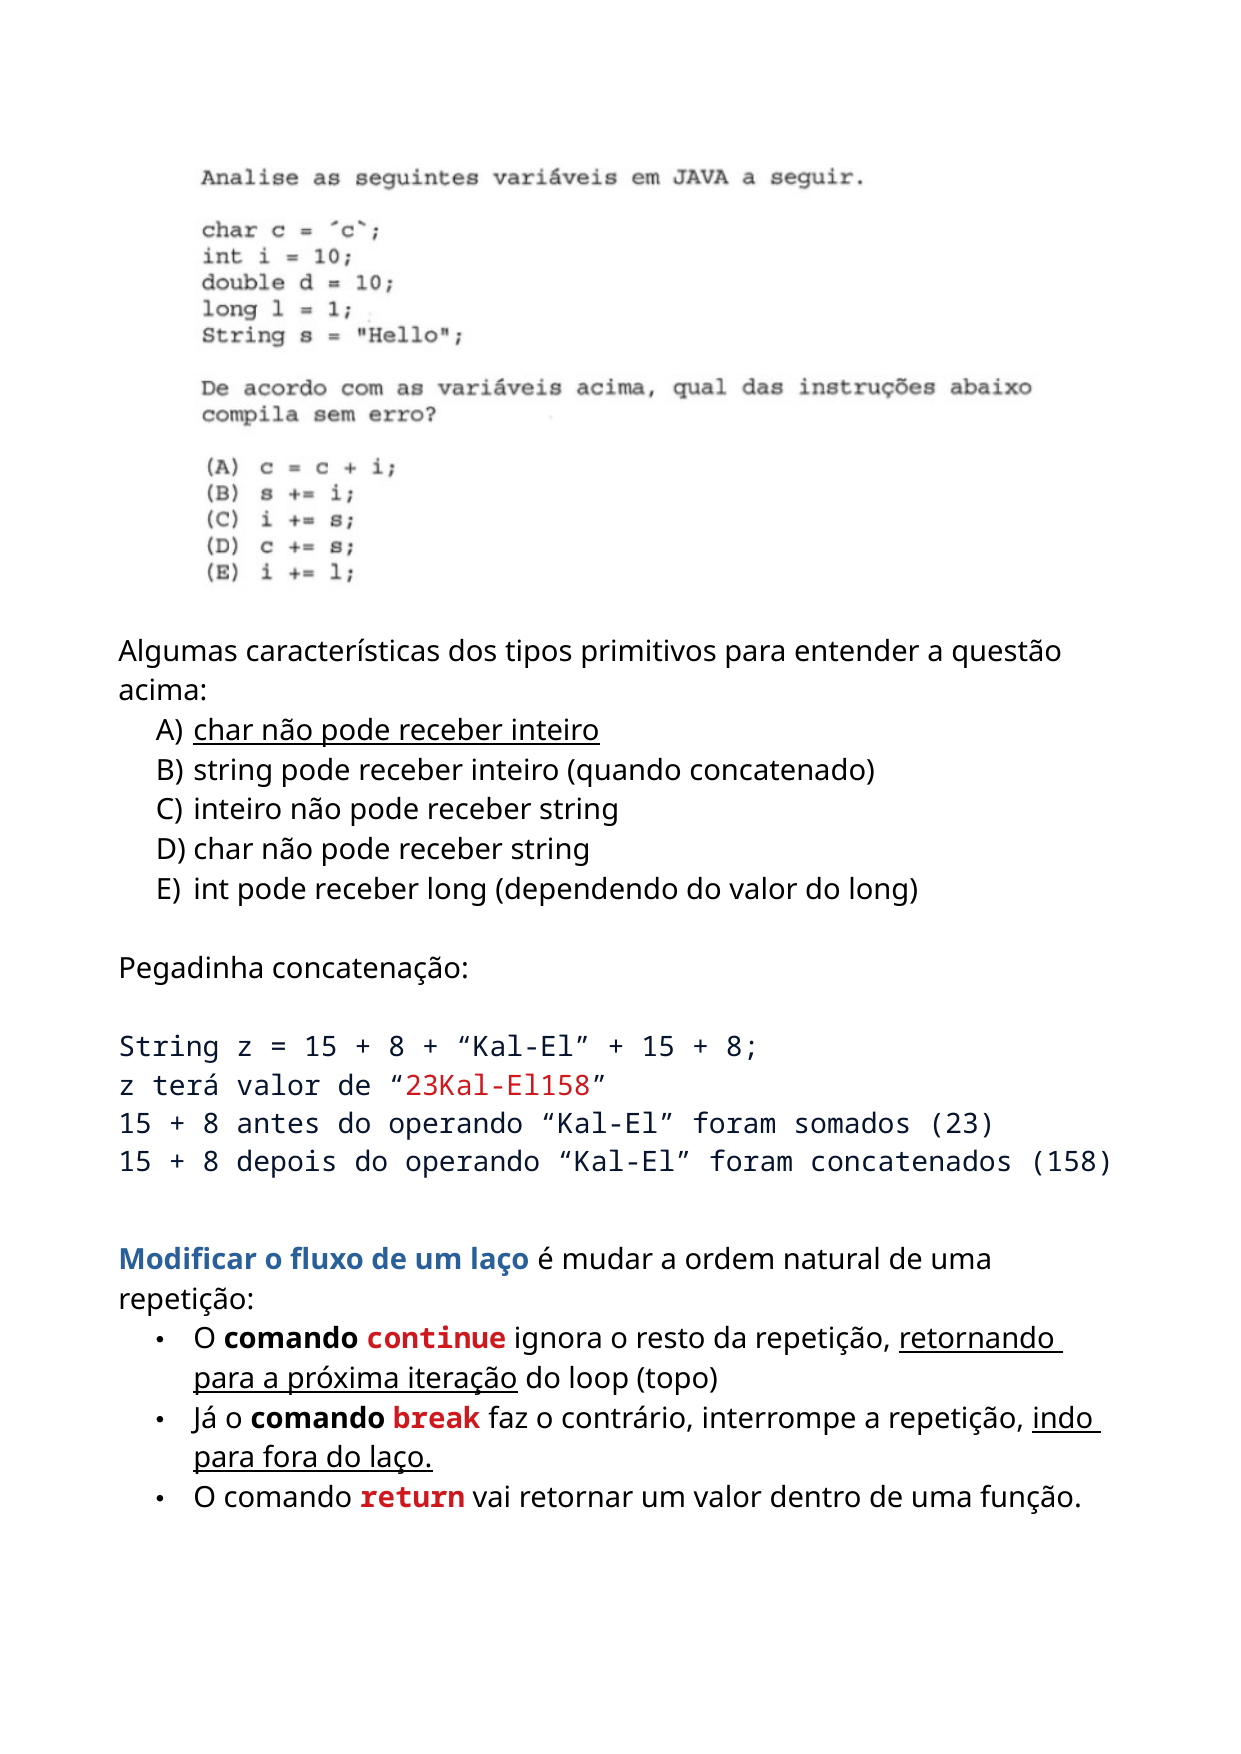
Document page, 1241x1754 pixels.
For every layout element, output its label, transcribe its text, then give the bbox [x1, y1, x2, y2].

list string pode receber inteiro (quando concatenado) [156, 749, 1122, 789]
list O comando return vai retornar um valor dentro de uma função. [156, 1476, 1122, 1516]
list char não pode receber string [156, 828, 1122, 868]
picture [184, 157, 1057, 596]
text String z = 15 + 8 + “Kal-El” + 15 + 8; [118, 1027, 1122, 1065]
text Modificar o fluxo de um laço é mudar a ordem natural de uma repetição: [118, 1238, 1122, 1318]
text Pegadinha concatenação: [118, 947, 1122, 987]
text 15 + 8 depois do operando “Kal-El” foram concatenados (158) [118, 1142, 1122, 1180]
text 15 + 8 antes do operando “Kal-El” foram somados (23) [118, 1103, 1122, 1142]
list char não pode receber inteiro [156, 709, 1122, 749]
list inteiro não pode receber string [156, 789, 1122, 828]
list Já o comando break faz o contrário, interrompe a repetição, indo para fora do laço. [156, 1397, 1122, 1476]
list O comando continue ignora o resto da repetição, retornando para a próxima iteração do loop (topo) [156, 1318, 1122, 1397]
text z terá valor de “23Kal-El158” [118, 1065, 1122, 1103]
text Algumas características dos tipos primitivos para entender a questão acima: [118, 630, 1122, 709]
list int pode receber long (dependendo do valor do long) [156, 868, 1122, 908]
